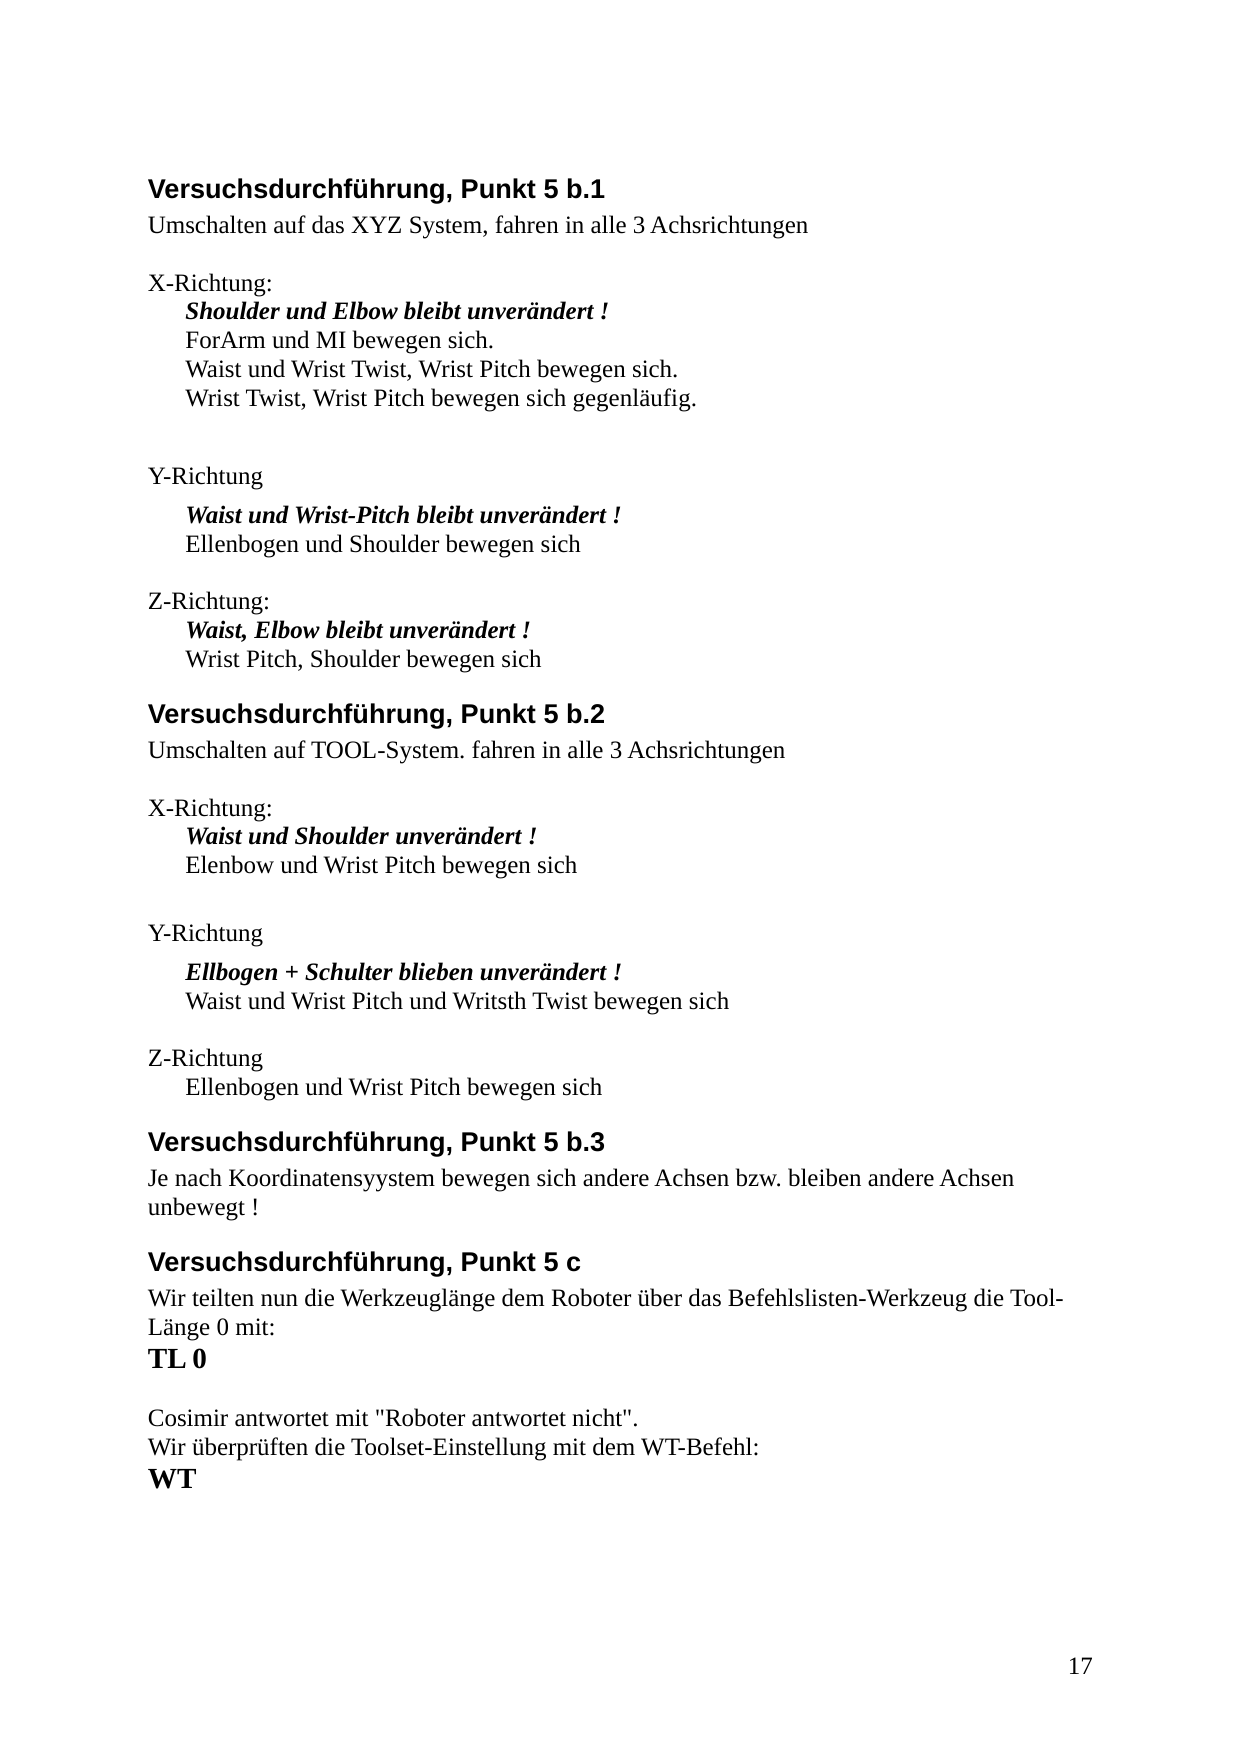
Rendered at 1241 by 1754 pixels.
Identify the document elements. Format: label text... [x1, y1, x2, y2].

text Cosimir antwortet mit "Roboter antwortet nicht". [148, 1403, 1093, 1432]
list Ellbogen + Schulter blieben unverändert ! [148, 957, 1093, 986]
list Ellenbogen und Wrist Pitch bewegen sich [148, 1072, 1093, 1101]
subtitle Versuchsdurchführung, Punkt 5 b.2 [148, 698, 1093, 729]
subtitle Versuchsdurchführung, Punkt 5 b.3 [148, 1126, 1093, 1157]
text WT [148, 1461, 1093, 1494]
text Wir überprüften die Toolset-Einstellung mit dem WT-Befehl: [148, 1432, 1093, 1461]
list Wrist Pitch, Shoulder bewegen sich [148, 644, 1093, 673]
list Waist und Shoulder unverändert ! [148, 821, 1093, 850]
text Y-Richtung [148, 461, 1093, 490]
text Y-Richtung [148, 918, 1093, 947]
list Shoulder und Elbow bleibt unverändert ! [148, 296, 1093, 325]
text TL 0 [148, 1341, 1093, 1374]
text Umschalten auf das XYZ System, fahren in alle 3 Achsrichtungen [148, 210, 1093, 239]
list Waist und Wrist Pitch und Writsth Twist bewegen sich [148, 986, 1093, 1015]
text Z-Richtung: [148, 586, 1093, 615]
text Umschalten auf TOOL-System. fahren in alle 3 Achsrichtungen [148, 735, 1093, 764]
subtitle Versuchsdurchführung, Punkt 5 c [148, 1246, 1093, 1277]
list Waist und Wrist-Pitch bleibt unverändert ! [148, 500, 1093, 529]
list Waist und Wrist Twist, Wrist Pitch bewegen sich. [148, 354, 1093, 383]
text Wir teilten nun die Werkzeuglänge dem Roboter über das Befehlslisten-Werkzeug die Tool-Länge 0 mit: [148, 1283, 1093, 1341]
list Ellenbogen und Shoulder bewegen sich [148, 529, 1093, 558]
text X-Richtung: [148, 268, 1093, 296]
subtitle Versuchsdurchführung, Punkt 5 b.1 [148, 173, 1093, 204]
text X-Richtung: [148, 793, 1093, 821]
text Z-Richtung [148, 1043, 1093, 1072]
list ForArm und MI bewegen sich. [148, 325, 1093, 354]
list Elenbow und Wrist Pitch bewegen sich [148, 850, 1093, 879]
list Wrist Twist, Wrist Pitch bewegen sich gegenläufig. [148, 383, 1093, 411]
list Waist, Elbow bleibt unverändert ! [148, 615, 1093, 644]
text Je nach Koordinatensyystem bewegen sich andere Achsen bzw. bleiben andere Achsen unbewegt ! [148, 1163, 1093, 1221]
